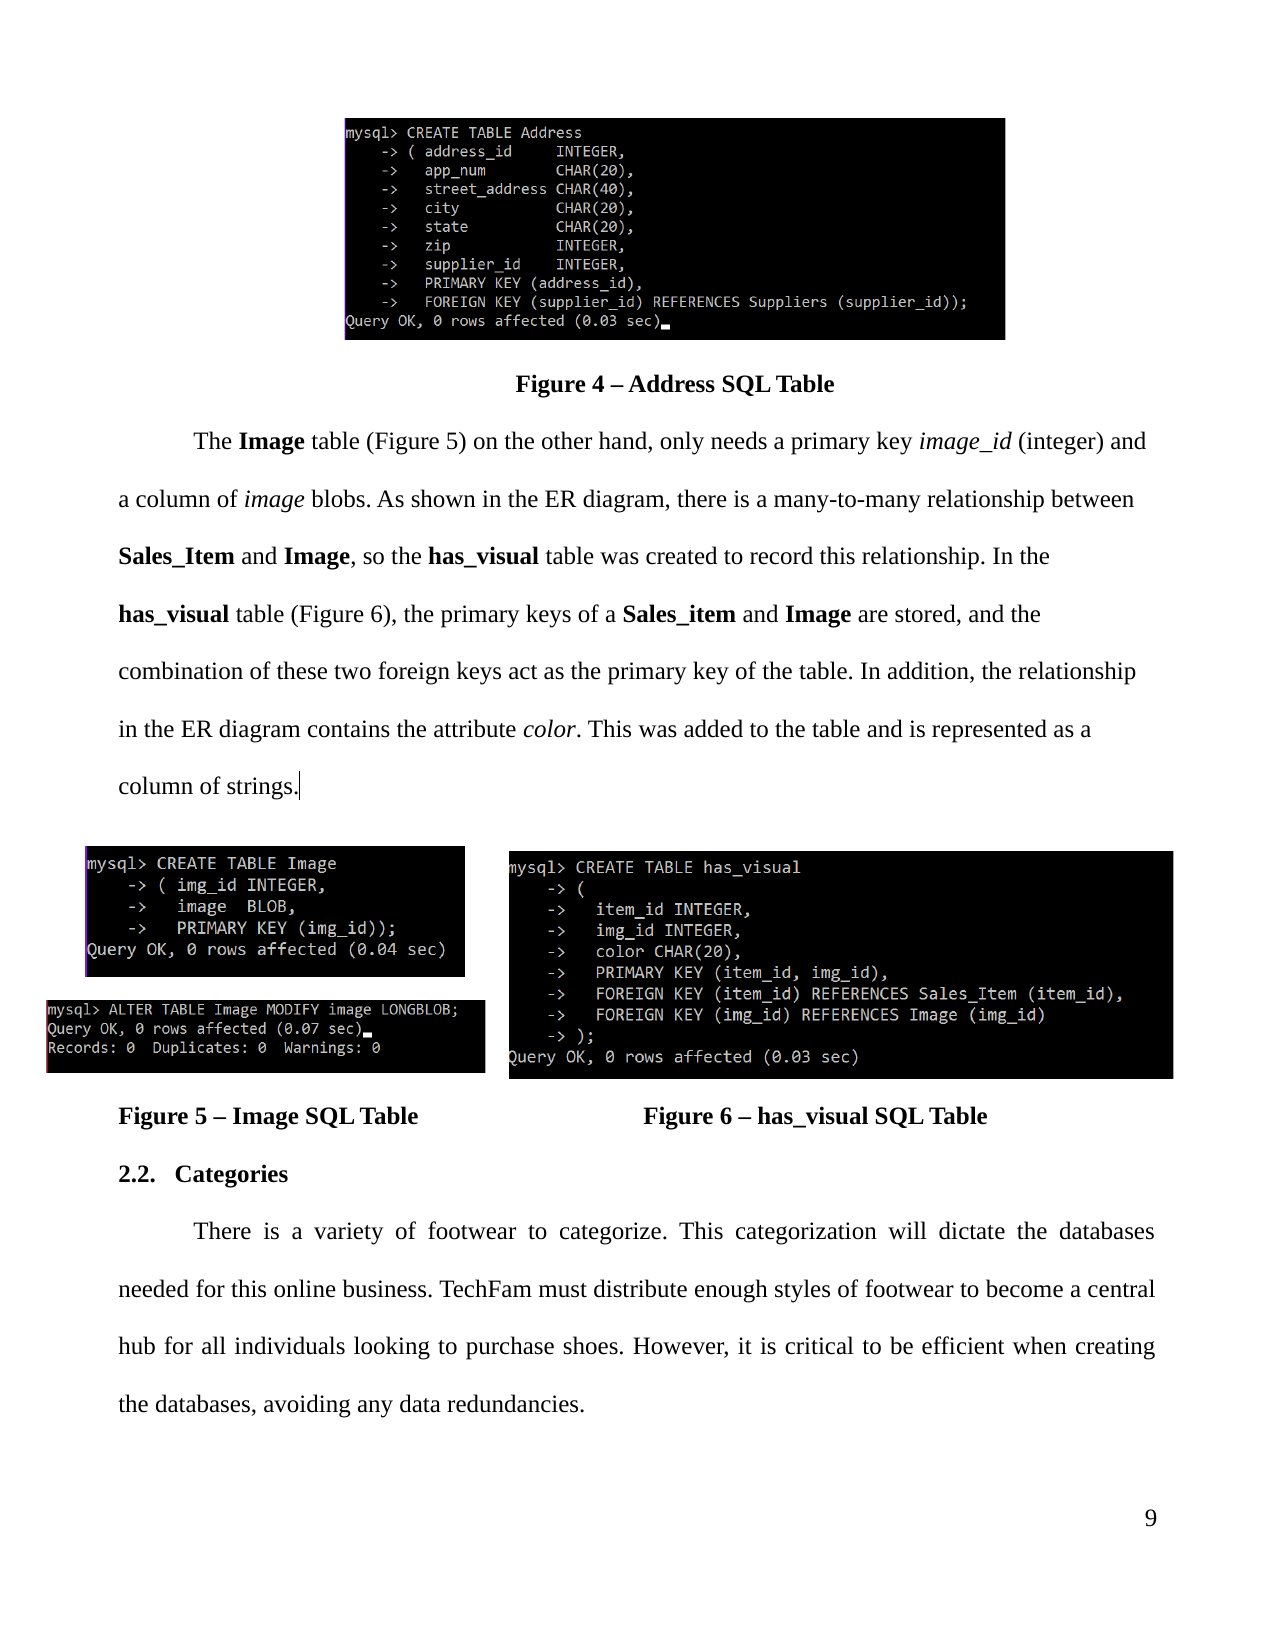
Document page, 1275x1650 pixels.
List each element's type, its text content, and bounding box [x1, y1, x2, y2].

picture [85, 846, 465, 977]
picture [46, 1000, 486, 1073]
text There is a variety of footwear to categorize. This categorization will dictate the databases needed for this online business. TechFam must distribute enough styles of footwear to become a central hub for all individuals looking to purchase shoes. However, it is critical to be efficient when creating the databases, avoiding any data redundancies. [118, 1216, 1157, 1417]
picture [344, 118, 1006, 340]
picture [509, 851, 1174, 1079]
subtitle Categories [118, 1159, 1157, 1187]
text Figure 5 – Image SQL Table Figure 6 – has_visual SQL Table [118, 1059, 1157, 1130]
text The Image table (Figure 5) on the other hand, only needs a primary key image_id­ (integer) and a column of image blobs. As shown in the ER diagram, there is a many-to-many relationship between Sales_Item and Image, so the has_visual table was created to record this relationship. In the has_visual table (Figure 6), the primary keys of a Sales_item and Image are stored, and the combination of these two foreign keys act as the primary key of the table. In addition, the relationship in the ER diagram contains the attribute color. This was added to the table and is represented as a column of strings. [118, 426, 1157, 800]
text Figure 4 – Address SQL Table [118, 369, 1157, 397]
